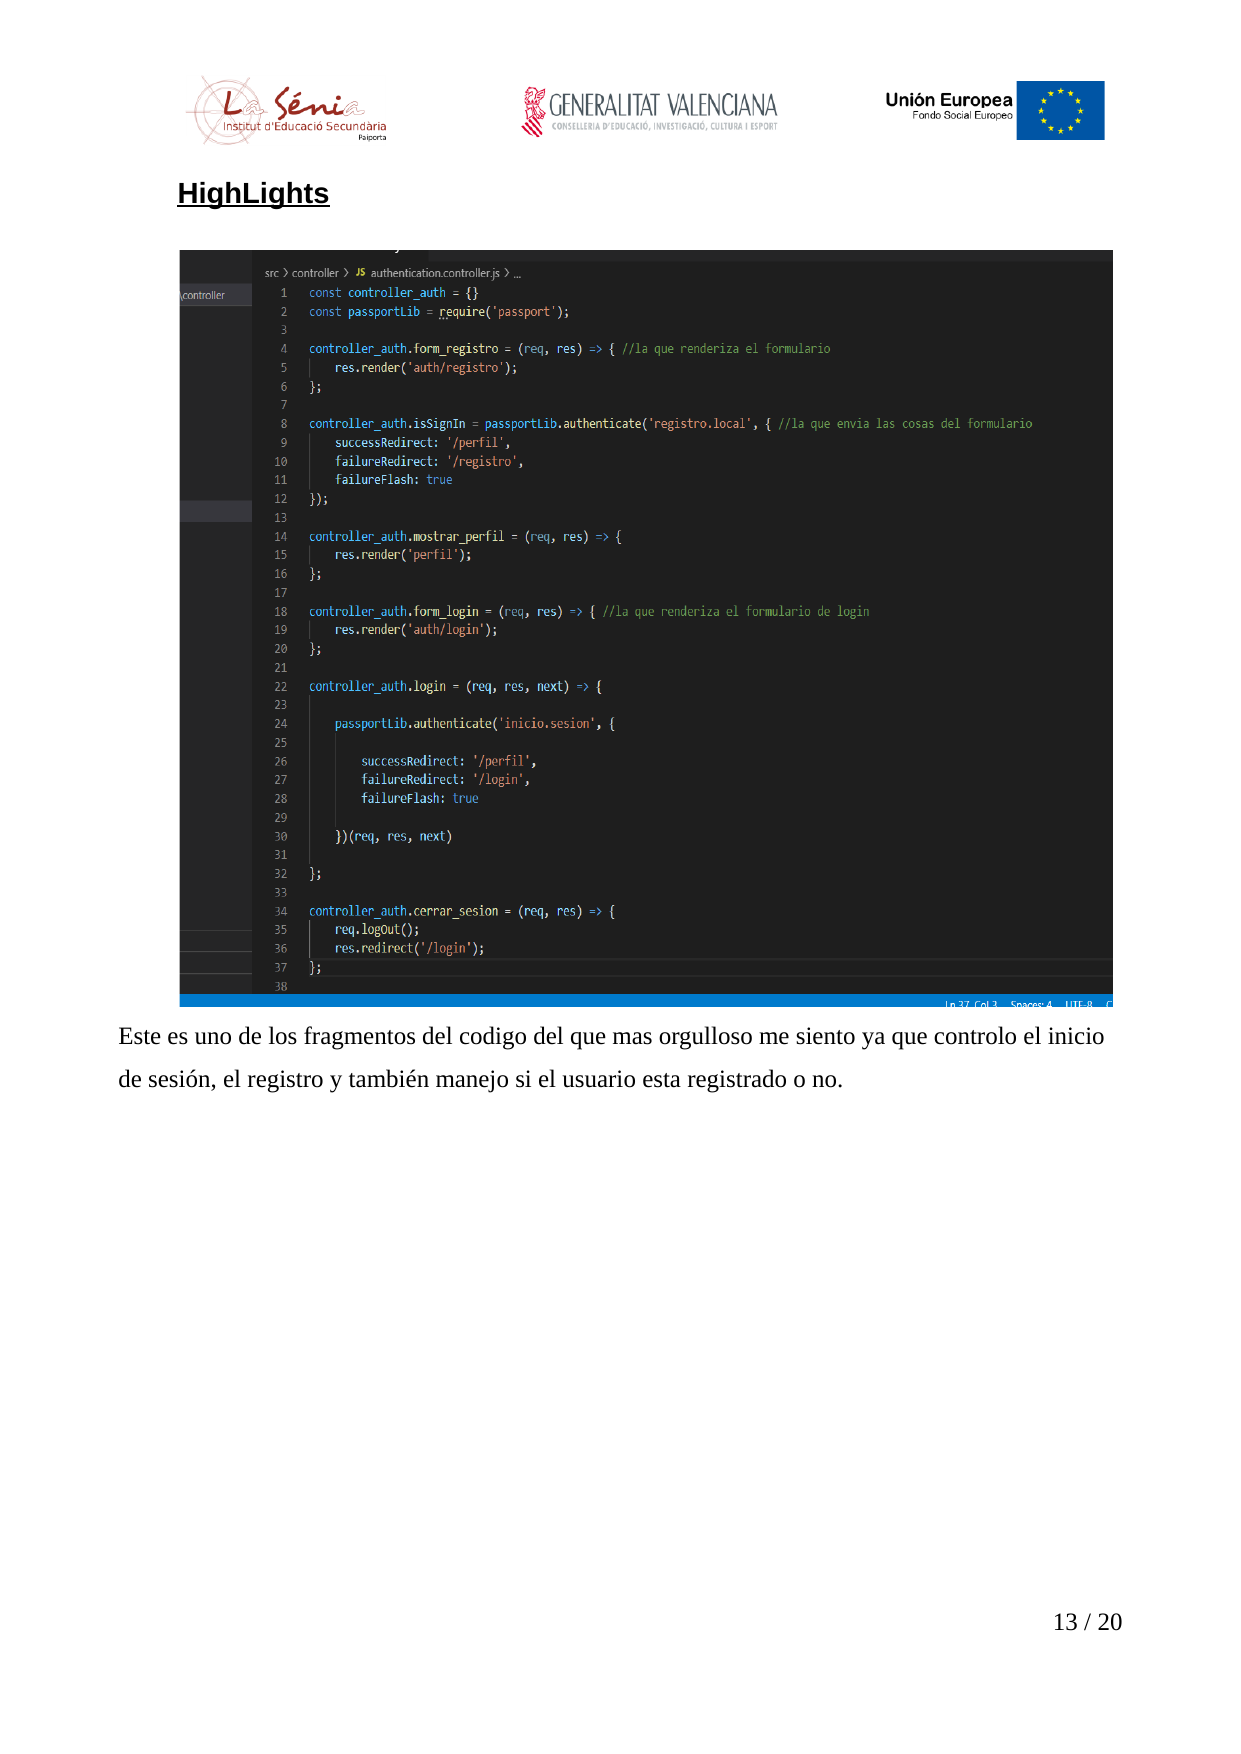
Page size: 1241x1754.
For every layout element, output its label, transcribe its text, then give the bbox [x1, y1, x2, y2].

picture [106, 56, 1111, 166]
picture [179, 250, 1113, 1007]
text Este es uno de los fragmentos del codigo del que mas orgulloso me siento ya que controlo el inicio de sesión, el registro y también manejo si el usuario esta registrado o no. [118, 256, 1122, 1093]
subtitle HighLights [118, 176, 1122, 210]
